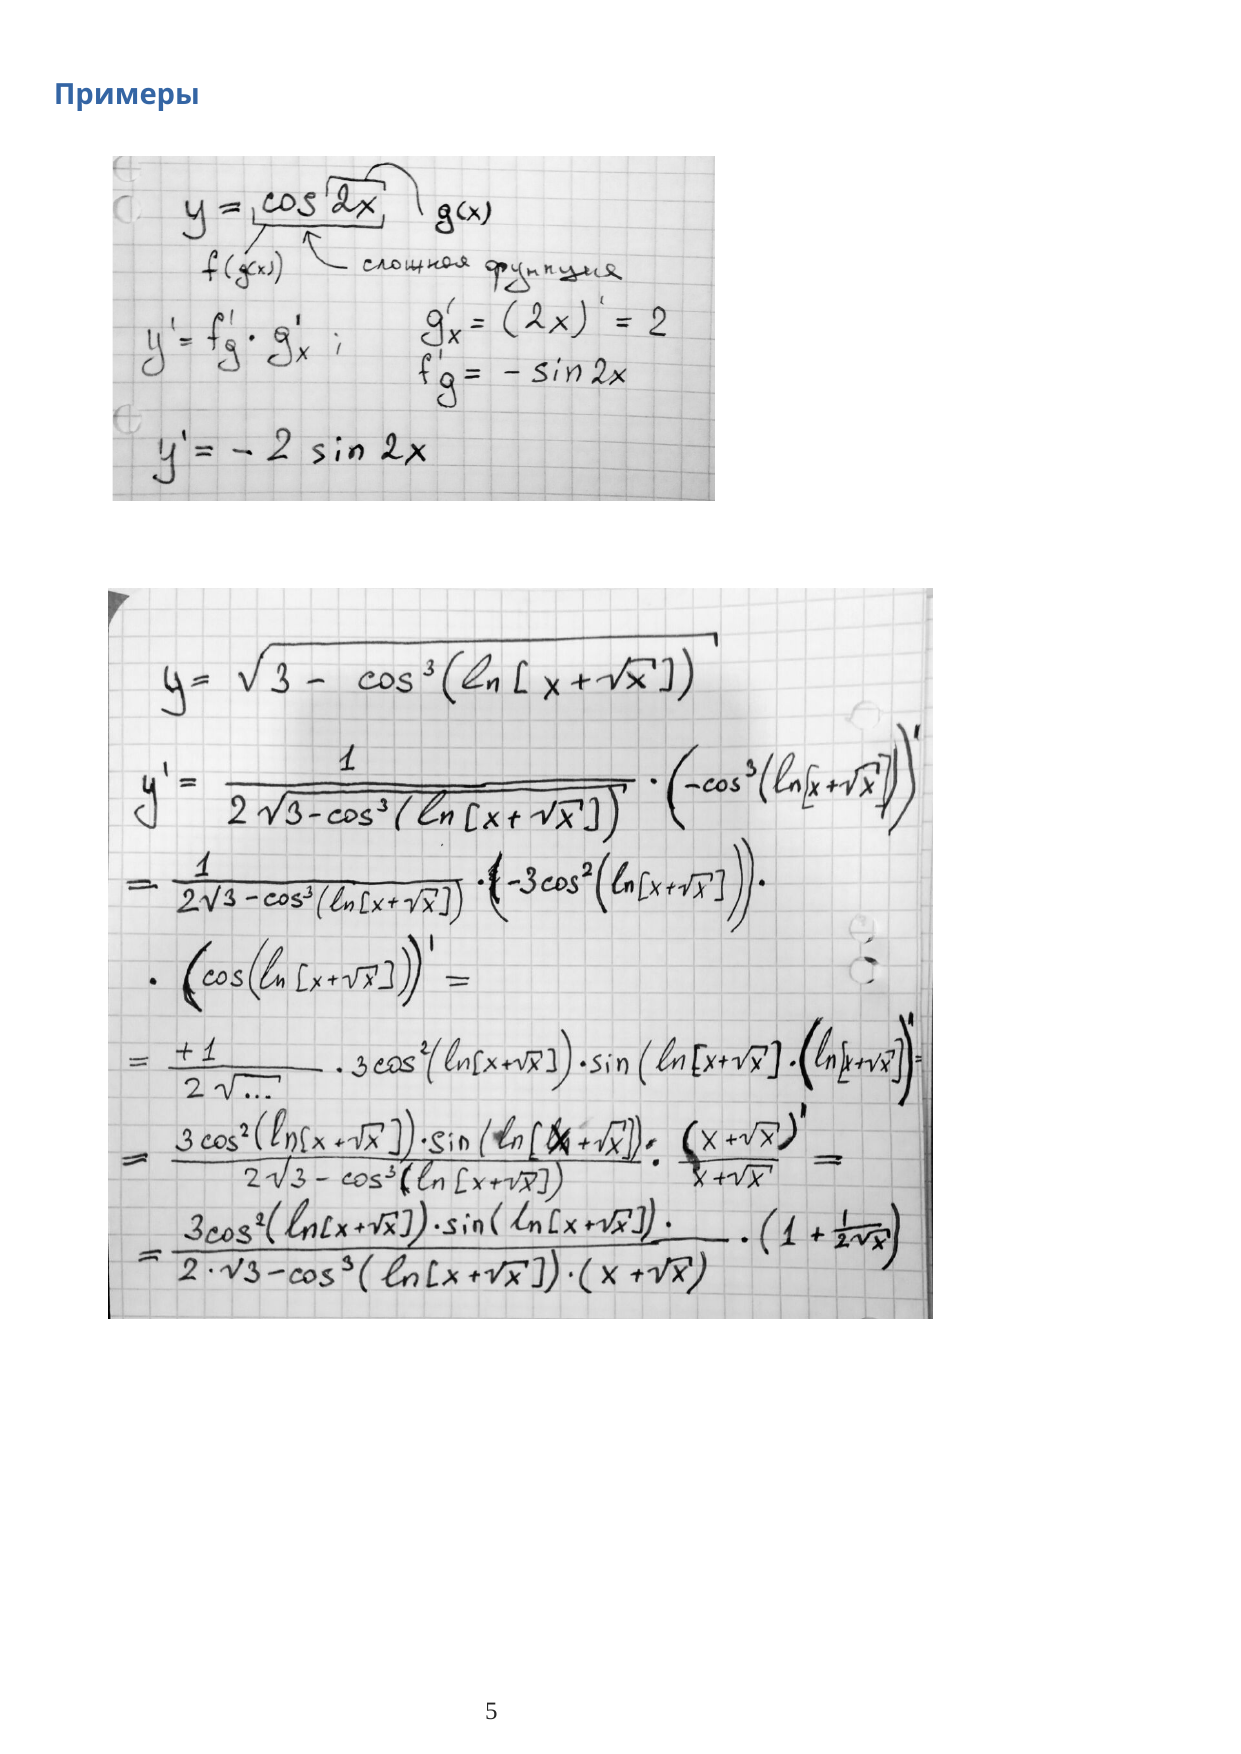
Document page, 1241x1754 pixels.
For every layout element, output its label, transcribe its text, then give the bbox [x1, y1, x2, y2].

text Пример 2. Производная сложной функции [53, 556, 928, 590]
picture [112, 156, 715, 501]
subtitle Примеры [53, 73, 928, 113]
picture [108, 588, 933, 1319]
text Пример 1. Производная сложной функции [53, 125, 928, 159]
